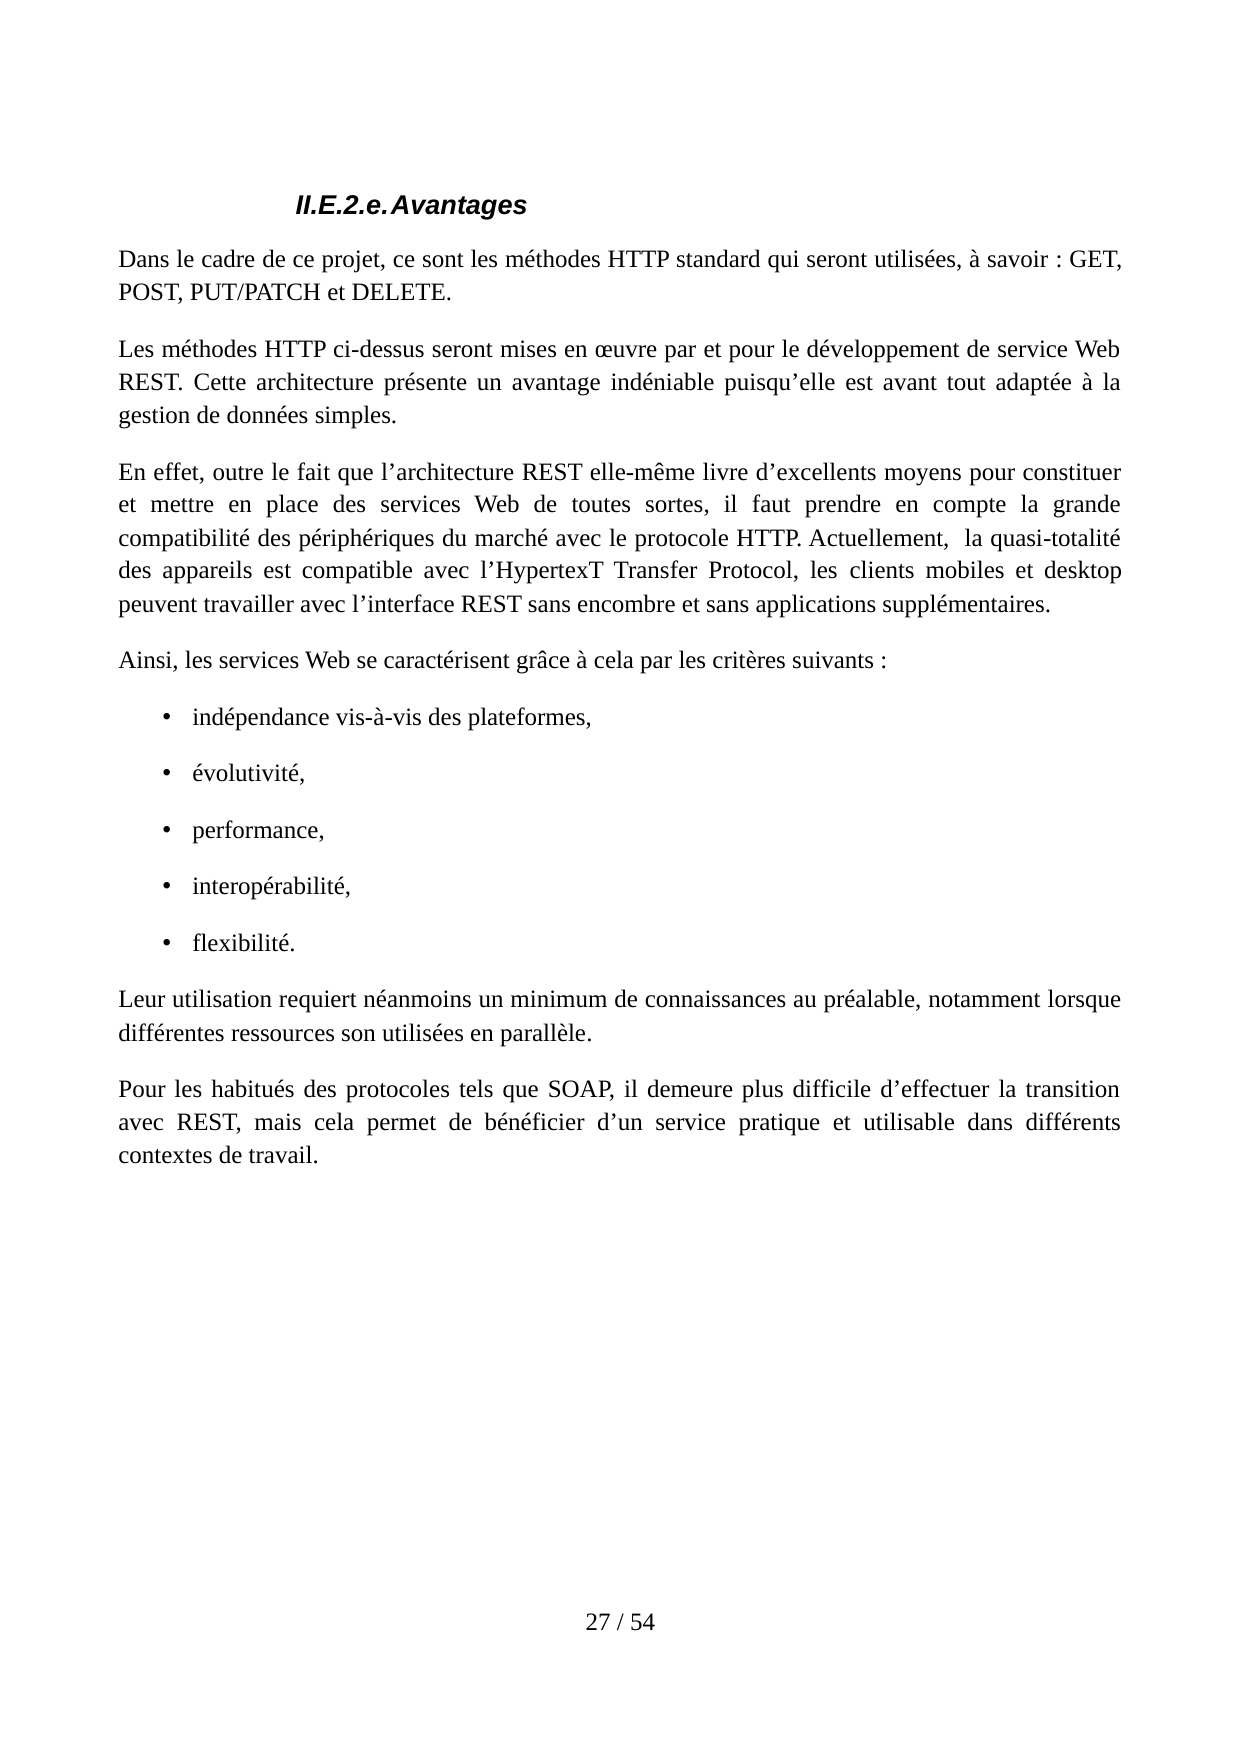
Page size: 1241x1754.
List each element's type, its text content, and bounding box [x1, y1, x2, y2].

text En effet, outre le fait que l’architecture REST elle-même livre d’excellents moyens pour constituer et mettre en place des services Web de toutes sortes, il faut prendre en compte la grande compatibilité des périphériques du marché avec le protocole HTTP. Actuellement, la quasi-totalité des appareils est compatible avec l’HypertexT Transfer Protocol, les clients mobiles et desktop peuvent travailler avec l’interface REST sans encombre et sans applications supplémentaires. [118, 457, 1122, 617]
list évolutivité, [162, 758, 1122, 787]
text Pour les habitués des protocoles tels que SOAP, il demeure plus difficile d’effectuer la transition avec REST, mais cela permet de bénéficier d’un service pratique et utilisable dans différents contextes de travail. [118, 1074, 1122, 1169]
list flexibilité. [162, 928, 1122, 957]
list interopérabilité, [162, 871, 1122, 900]
list indépendance vis-à-vis des plateformes, [162, 702, 1122, 731]
text Les méthodes HTTP ci-dessus seront mises en œuvre par et pour le développement de service Web REST. Cette architecture présente un avantage indéniable puisqu’elle est avant tout adaptée à la gestion de données simples. [118, 334, 1122, 429]
subtitle Avantages [118, 189, 1122, 220]
text Leur utilisation requiert néanmoins un minimum de connaissances au préalable, notamment lorsque différentes ressources son utilisées en parallèle. [118, 984, 1122, 1046]
text Dans le cadre de ce projet, ce sont les méthodes HTTP standard qui seront utilisées, à savoir : GET, POST, PUT/PATCH et DELETE. [118, 244, 1122, 306]
list performance, [162, 815, 1122, 844]
text Ainsi, les services Web se caractérisent grâce à cela par les critères suivants : [118, 645, 1122, 674]
